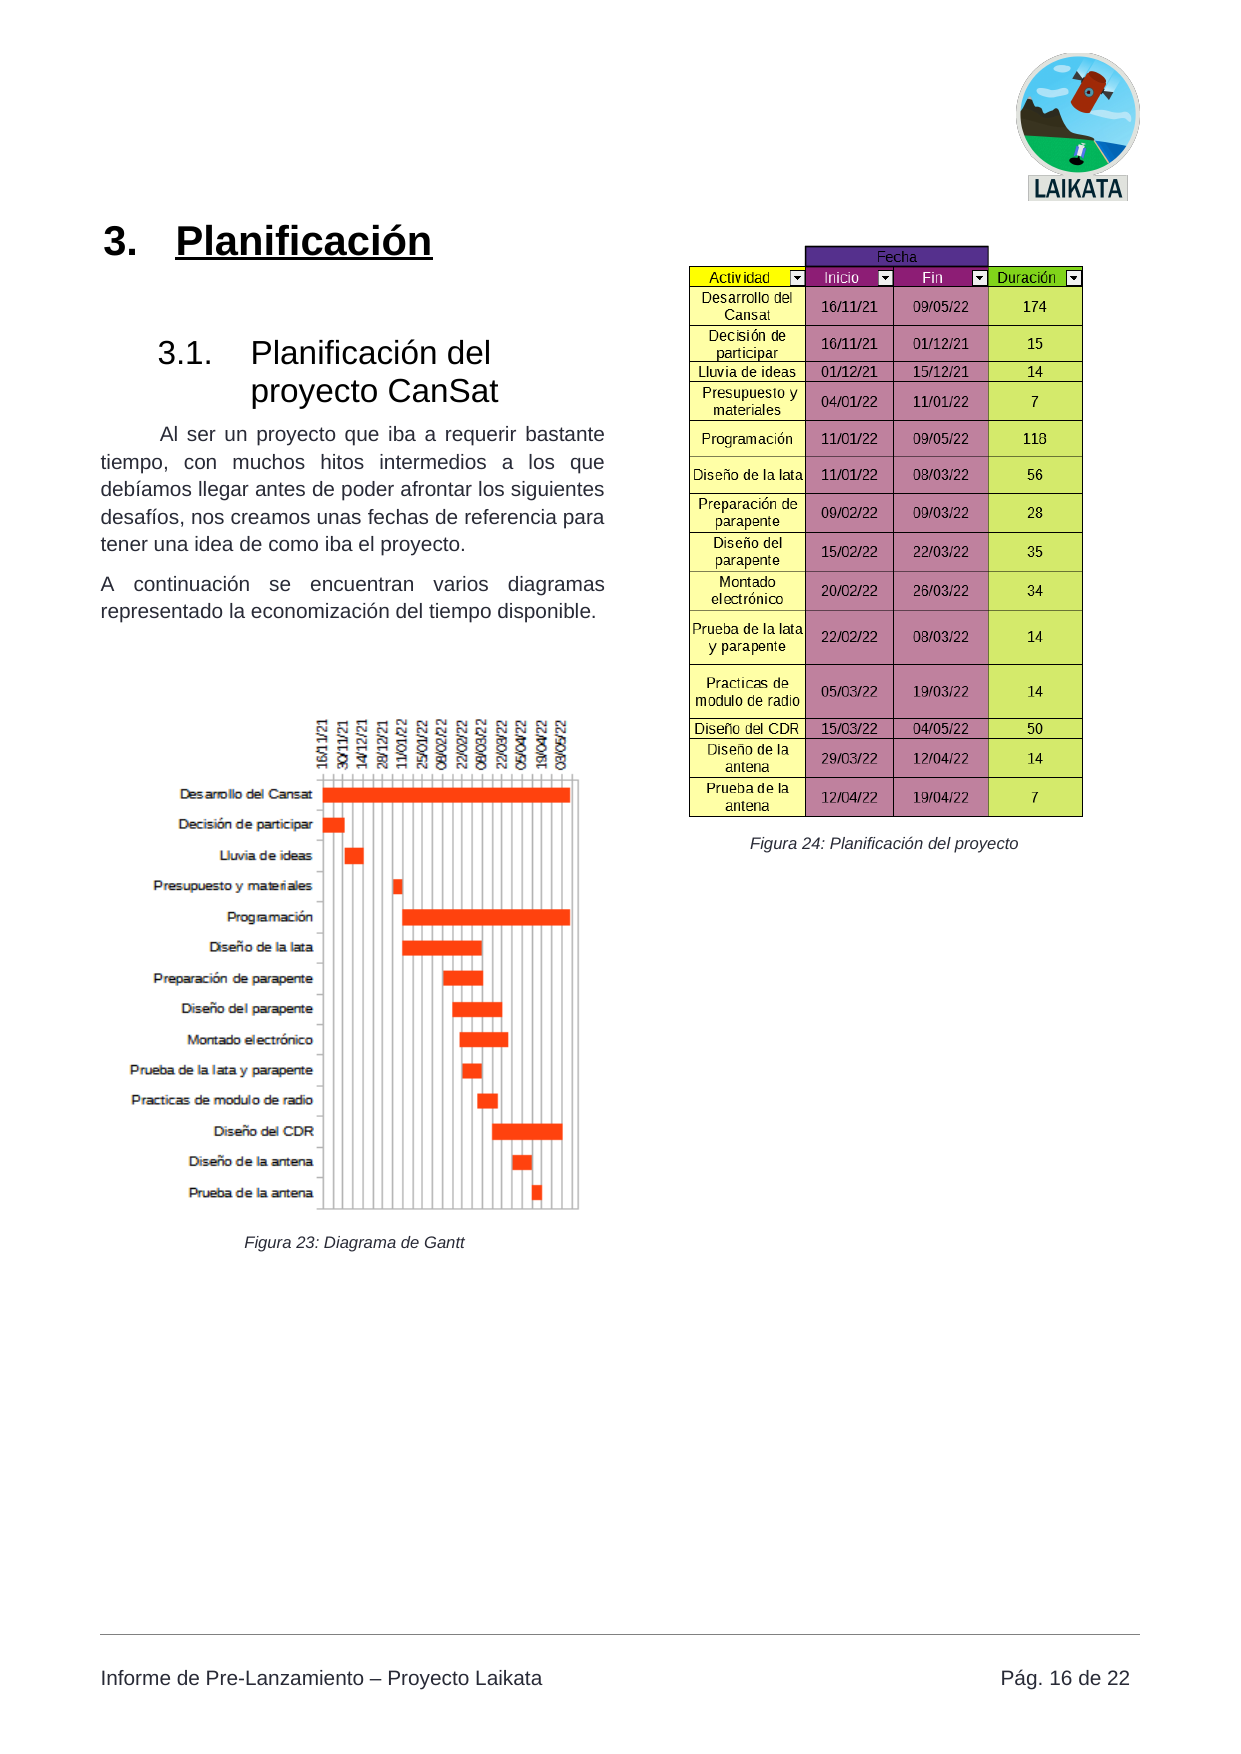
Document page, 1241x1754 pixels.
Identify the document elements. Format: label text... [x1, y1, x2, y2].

text Al ser un proyecto que iba a requerir bastante tiempo, con muchos hitos intermedios a los que debíamos llegar antes de poder afrontar los siguientes desafíos, nos creamos unas fechas de referencia para tener una idea de como iba el proyecto. [100, 422, 605, 556]
subtitle Planificación [138, 216, 605, 264]
text Figura 23: Diagrama de Gantt [107, 698, 602, 1252]
picture [121, 710, 588, 1218]
picture [680, 236, 1091, 831]
list Figura 24: Planificación del proyecto [657, 236, 1112, 853]
text A continuación se encuentran varios diagramas representado la economización del tiempo disponible. [100, 572, 605, 623]
subtitle Planificación del proyecto CanSat [213, 333, 605, 410]
picture [1016, 53, 1140, 201]
